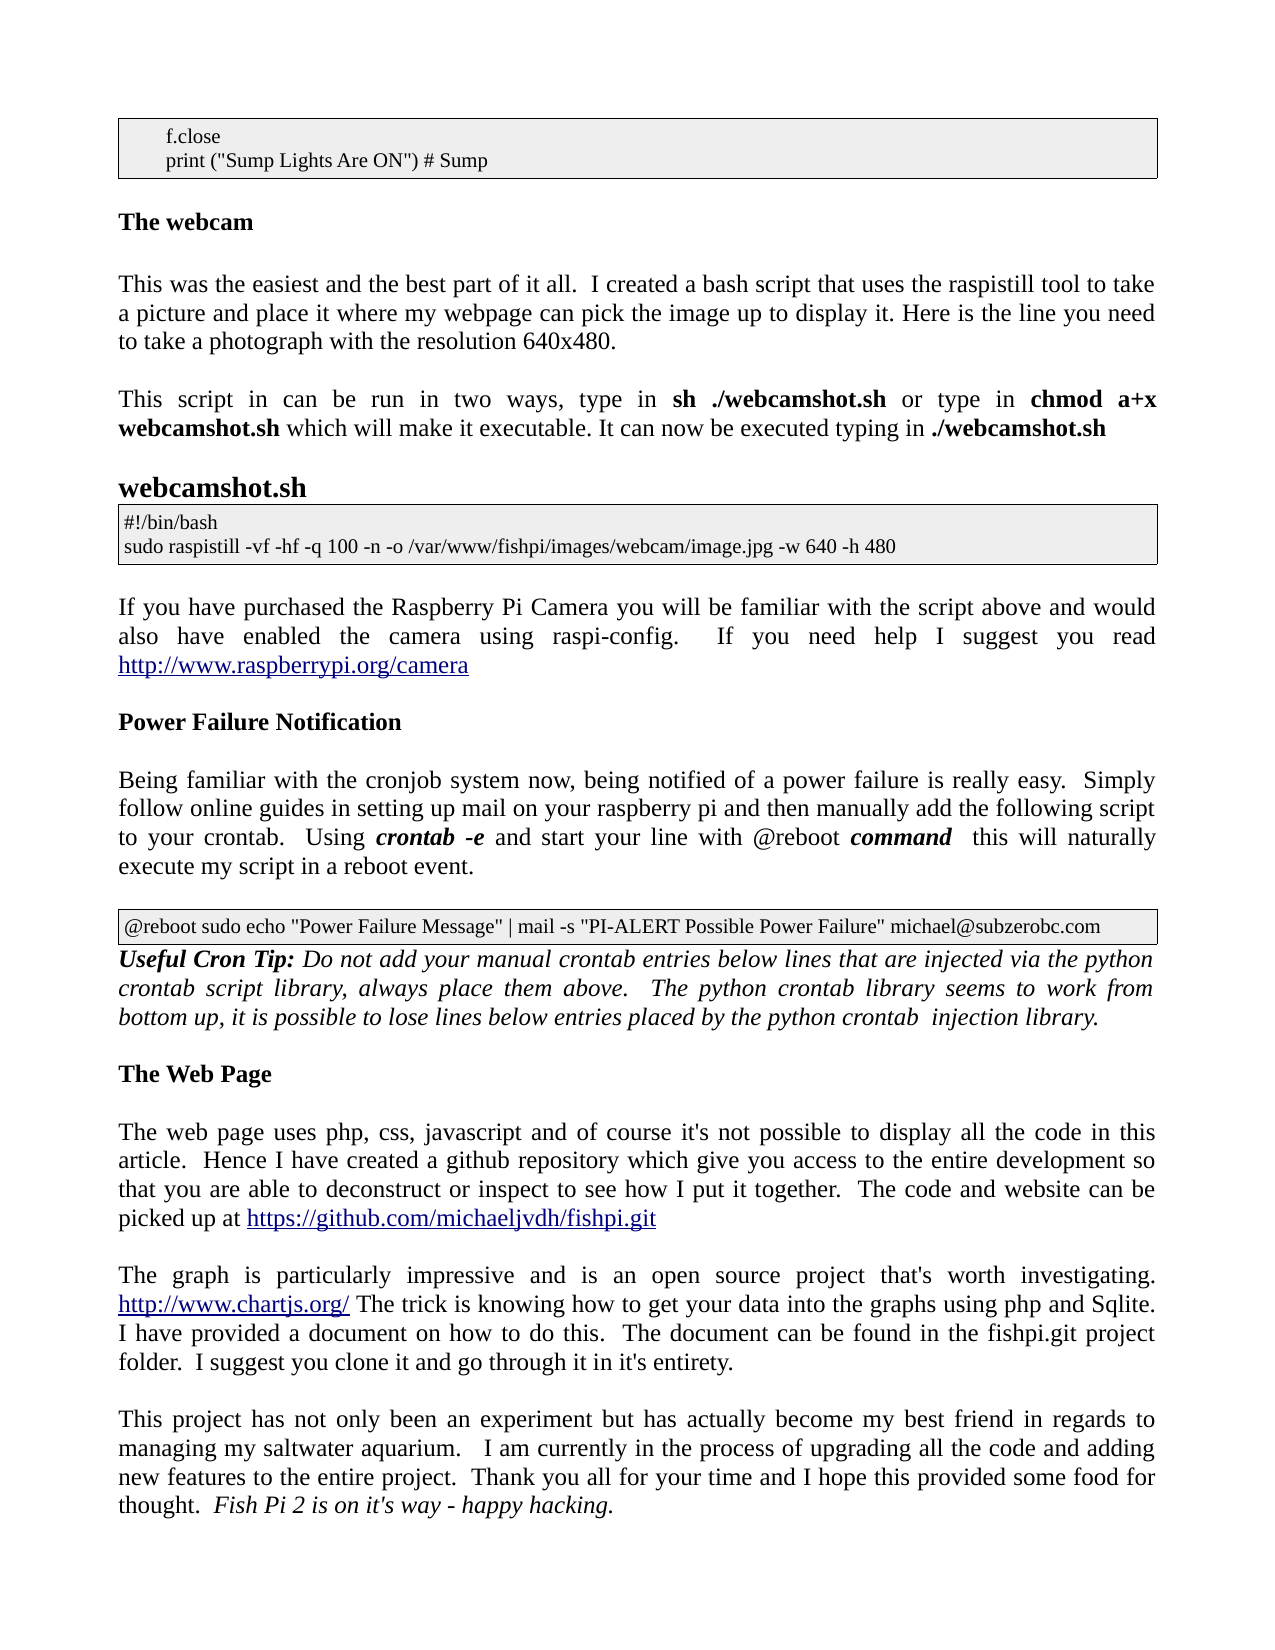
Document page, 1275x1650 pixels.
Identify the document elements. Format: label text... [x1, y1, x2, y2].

text The graph is particularly impressive and is an open source project that's worth investigating. http://www.chartjs.org/ The trick is knowing how to get your data into the graphs using php and Sqlite. I have provided a document on how to do this. The document can be found in the fishpi.git project folder. I suggest you clone it and go through it in it's entirety. [118, 1261, 1157, 1376]
text This project has not only been an experiment but has actually become my best friend in regards to managing my saltwater aquarium. I am currently in the process of upgrading all the code and adding new features to the entire project. Thank you all for your time and I hope this provided some food for thought. Fish Pi 2 is on it's way - happy hacking. [118, 1404, 1157, 1519]
text The Web Page [118, 1059, 1157, 1088]
text This was the easiest and the best part of it all. I created a bash script that uses the raspistill tool to take a picture and place it where my webpage can pick the image up to display it. Here is the line you need to take a photograph with the resolution 640x480. [118, 269, 1157, 355]
text If you have purchased the Raspberry Pi Camera you will be familiar with the script above and would also have enabled the camera using raspi-config. If you need help I suggest you read http://www.raspberrypi.org/camera [118, 592, 1157, 678]
table_header #!/bin/bash sudo raspistill -vf -hf -q 100 -n -o /var/www/fishpi/images/webcam/image.jpg -w 640 -h 480 [119, 505, 1157, 563]
table_header f.close print ("Sump Lights Are ON") # Sump [119, 119, 1157, 178]
text Useful Cron Tip: Do not add your manual crontab entries below lines that are injected via the python crontab script library, always place them above. The python crontab library seems to work from bottom up, it is possible to lose lines below entries placed by the python crontab injection library. [118, 945, 1157, 1031]
text Power Failure Notification [118, 707, 1157, 736]
text This script in can be run in two ways, type in sh ./webcamshot.sh or type in chmod a+x webcamshot.sh which will make it executable. It can now be executed typing in ./webcamshot.sh [118, 384, 1157, 441]
text The webcam [118, 207, 1157, 235]
text webcamshot.sh [118, 470, 1157, 504]
text Being familiar with the cronjob system now, being notified of a power failure is really easy. Simply follow online guides in setting up mail on your raspberry pi and then manually add the following script to your crontab. Using crontab -e and start your line with @reboot command this will naturally execute my script in a reboot event. [118, 765, 1157, 880]
table_header @reboot sudo echo "Power Failure Message" | mail -s "PI-ALERT Possible Power Failure" michael@subzerobc.com [119, 910, 1157, 944]
text The web page uses php, css, javascript and of course it's not possible to display all the code in this article. Hence I have created a github repository which give you access to the entire development so that you are able to deconstruct or inspect to see how I put it together. The code and website can be picked up at https://github.com/michaeljvdh/fishpi.git [118, 1117, 1157, 1232]
